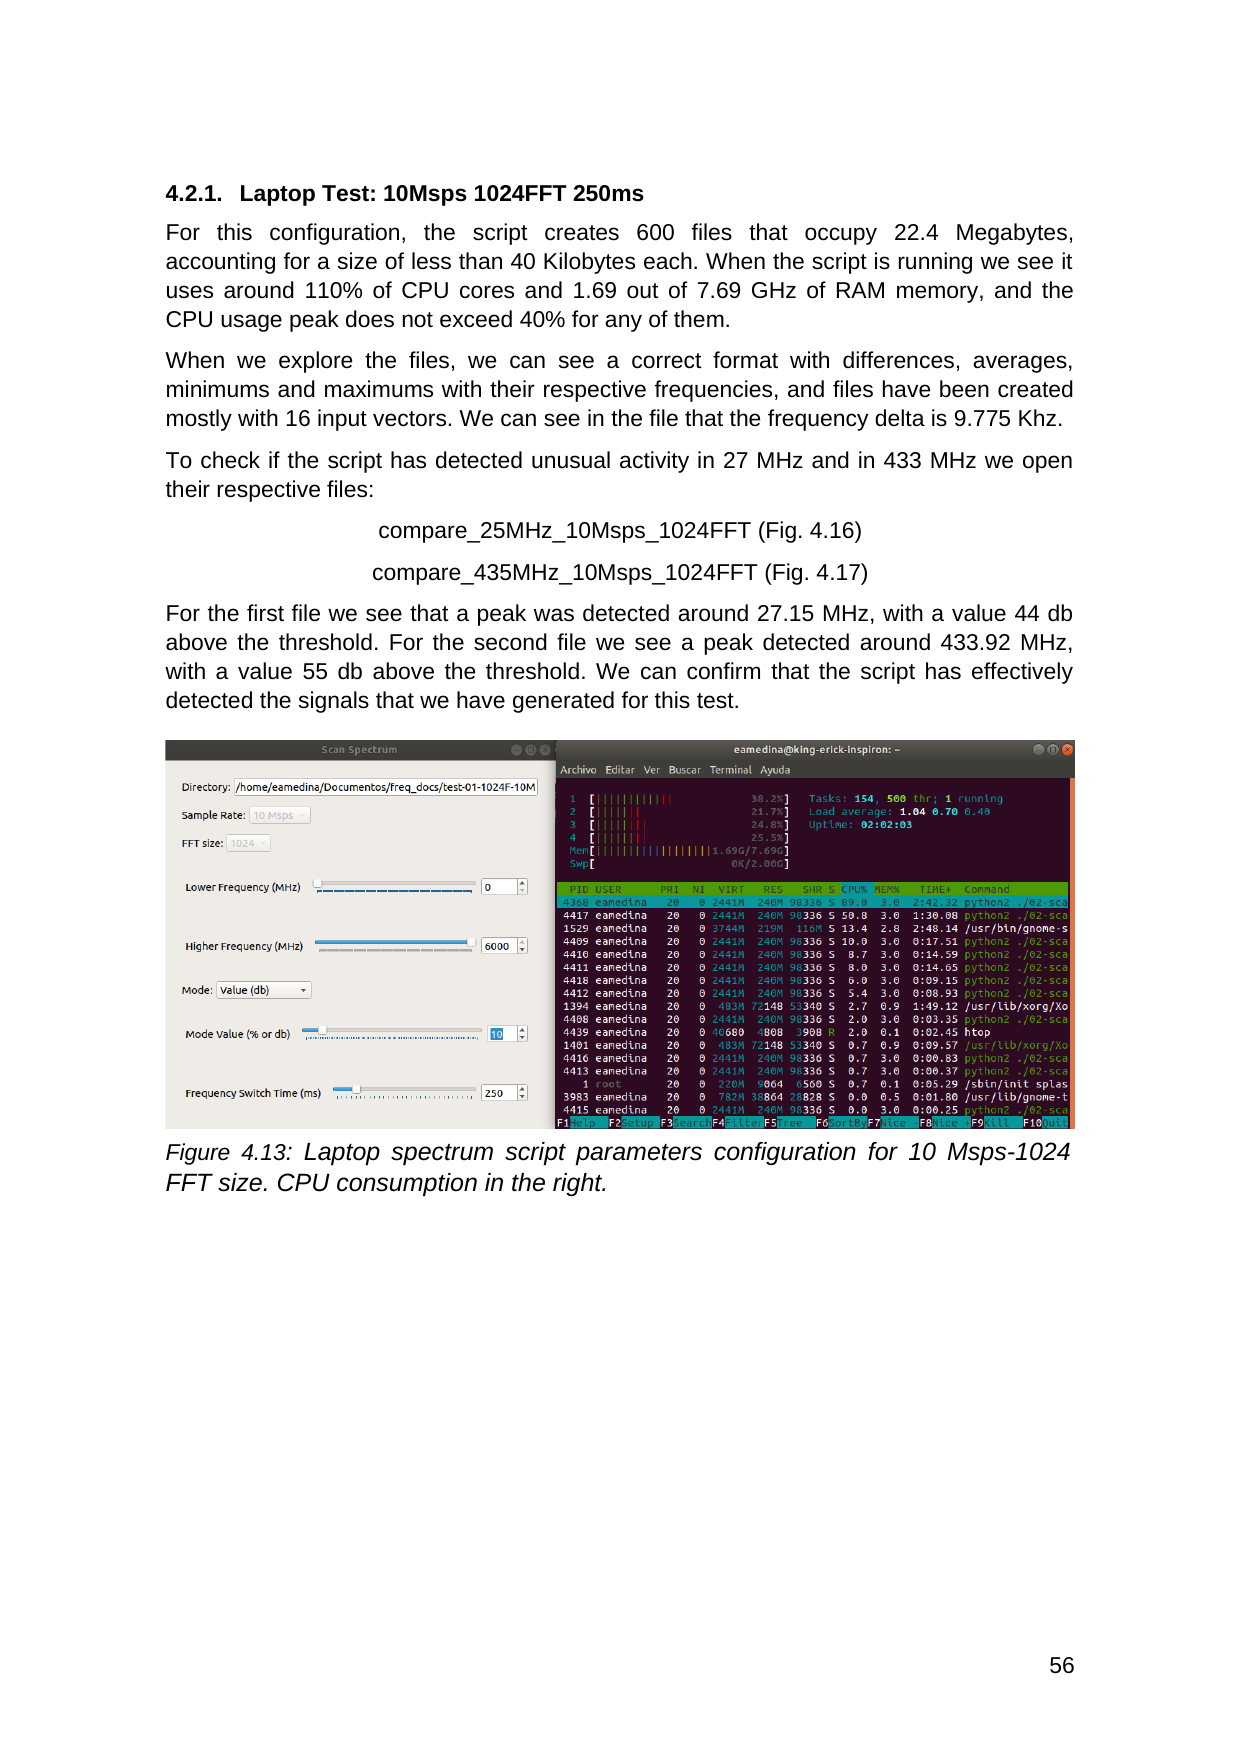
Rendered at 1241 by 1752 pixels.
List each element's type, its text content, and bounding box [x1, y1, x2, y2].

text For the first file we see that a peak was detected around 27.15 MHz, with a value 44 db above the threshold. For the second file we see a peak detected around 433.92 MHz, with a value 55 db above the threshold. We can confirm that the script has effectively detected the signals that we have generated for this test. [165, 600, 1075, 713]
text When we explore the files, we can see a correct format with differences, averages, minimums and maximums with their respective frequencies, and files have been created mostly with 16 input vectors. We can see in the file that the frequency delta is 9.775 Khz. [165, 347, 1075, 431]
picture [165, 740, 1075, 1129]
text Figure 4.13: Laptop spectrum script parameters configuration for 10 Msps-1024 FFT size. CPU consumption in the right. [165, 1129, 1075, 1197]
text To check if the script has detected unusual activity in 27 MHz and in 433 MHz we open their respective files: [165, 447, 1075, 502]
subtitle Laptop Test: 10Msps 1024FFT 250ms [165, 177, 1075, 206]
text For this configuration, the script creates 600 files that occupy 22.4 Megabytes, accounting for a size of less than 40 Kilobytes each. When the script is running we see it uses around 110% of CPU cores and 1.69 out of 7.69 GHz of RAM memory, and the CPU usage peak does not exceed 40% for any of them. [165, 219, 1075, 332]
text compare_435MHz_10Msps_1024FFT (Fig. 4.17) [165, 558, 1075, 585]
text compare_25MHz_10Msps_1024FFT (Fig. 4.16) [165, 517, 1075, 543]
